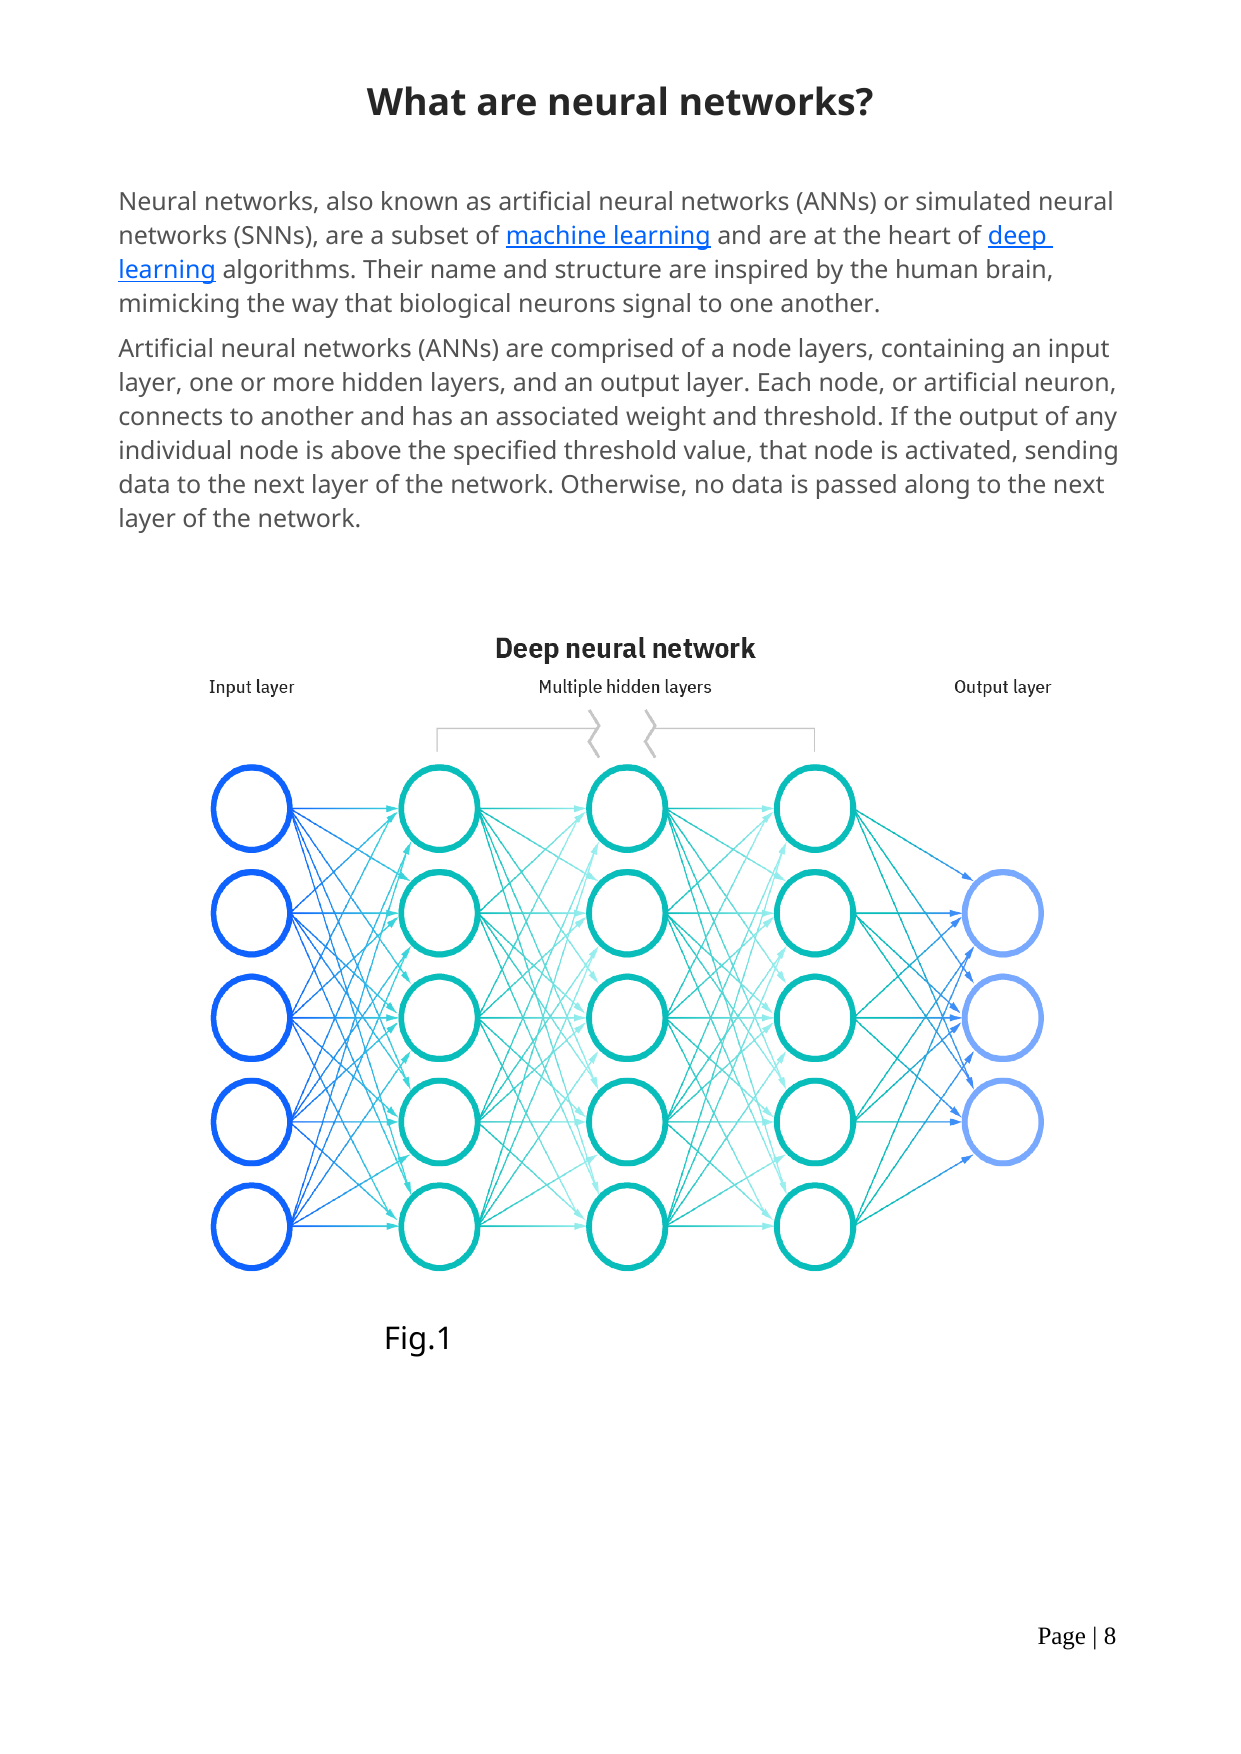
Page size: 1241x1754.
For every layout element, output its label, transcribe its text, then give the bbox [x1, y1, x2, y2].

subtitle What are neural networks? [118, 75, 1122, 126]
text Artificial neural networks (ANNs) are comprised of a node layers, containing an input layer, one or more hidden layers, and an output layer. Each node, or artificial neuron, connects to another and has an associated weight and threshold. If the output of any individual node is above the specified threshold value, that node is activated, sending data to the next layer of the network. Otherwise, no data is passed along to the next layer of the network. [118, 330, 1122, 534]
text Fig.1 [118, 1310, 1122, 1361]
text Neural networks, also known as artificial neural networks (ANNs) or simulated neural networks (SNNs), are a subset of machine learning and are at the heart of deep learning algorithms. Their name and structure are inspired by the human brain, mimicking the way that biological neurons signal to one another. [118, 183, 1122, 320]
